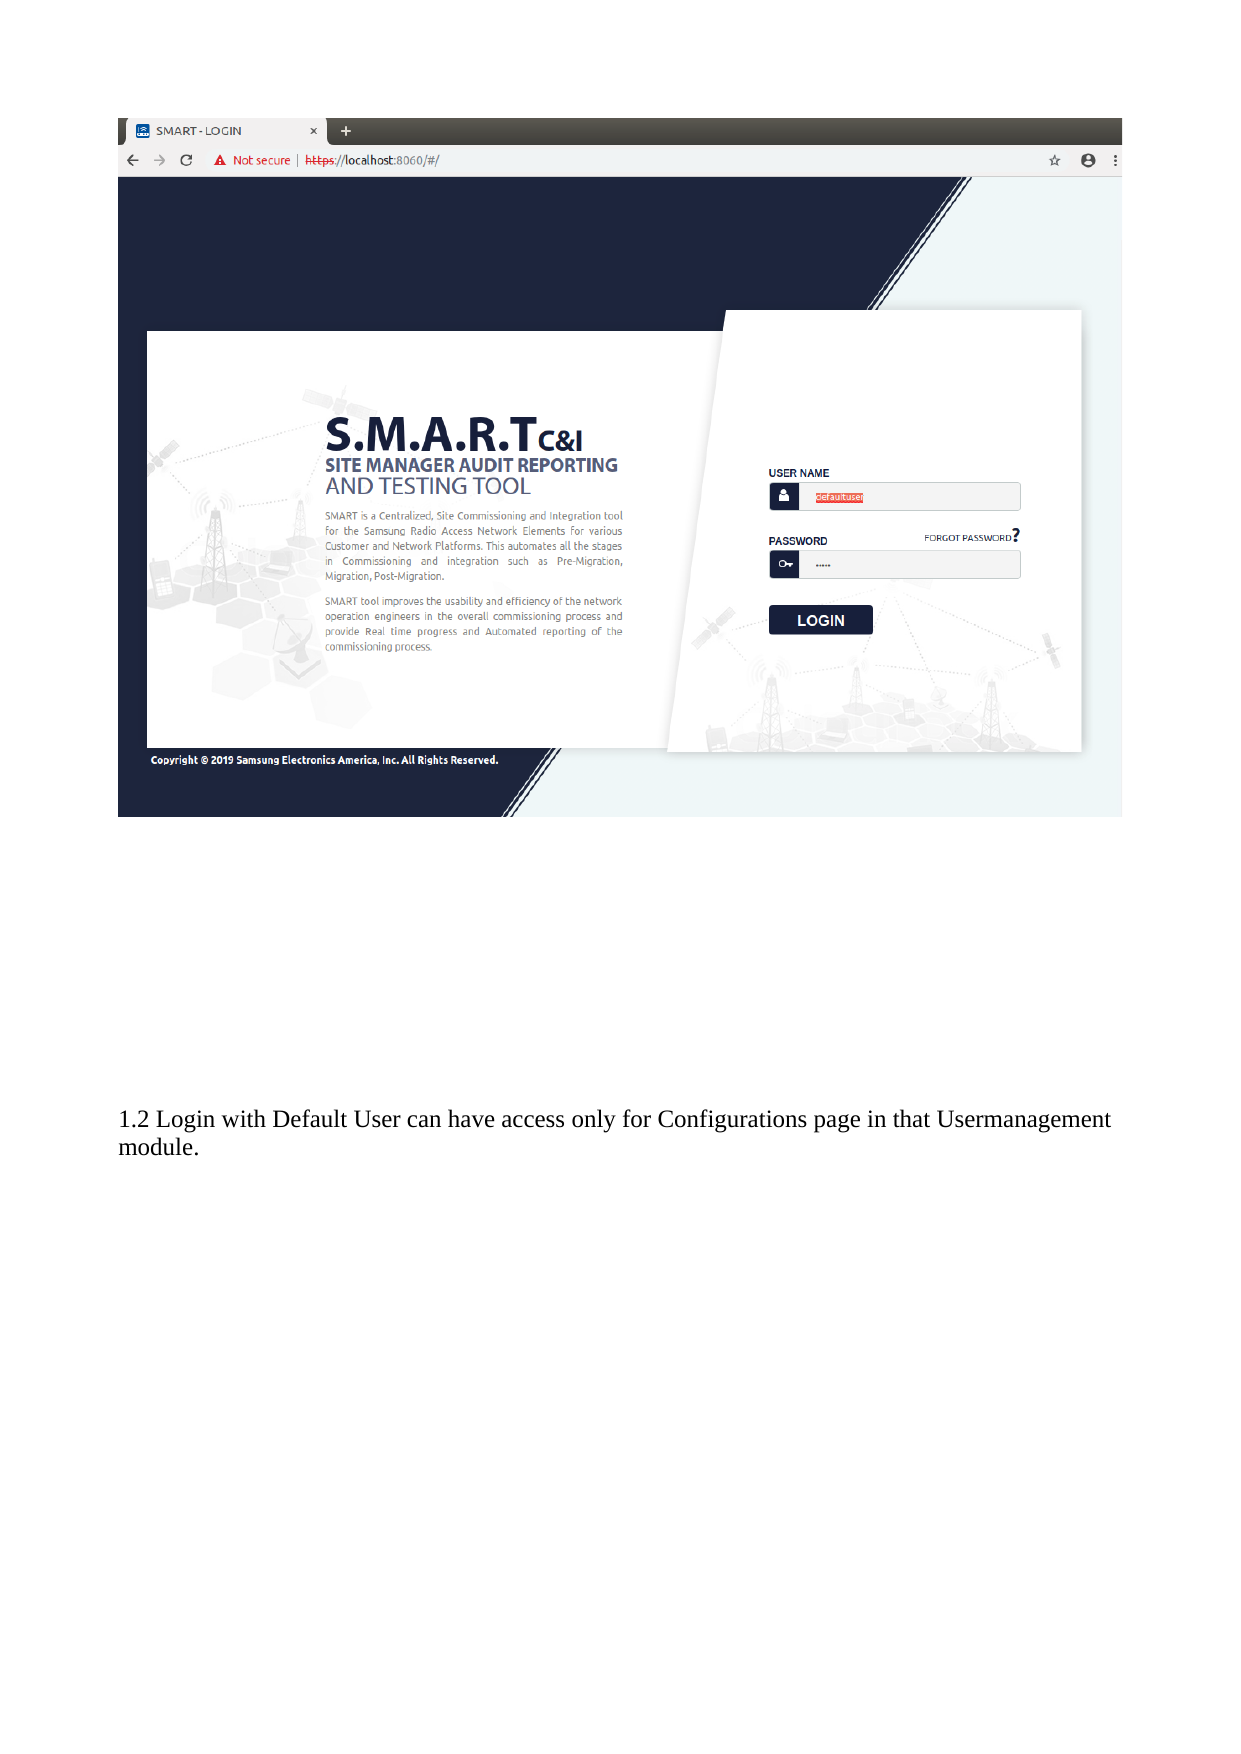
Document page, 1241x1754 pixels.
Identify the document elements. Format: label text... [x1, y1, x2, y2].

text 1.2 Login with Default User can have access only for Configurations page in that Usermanagement module. [118, 1104, 1122, 1161]
picture [118, 118, 1123, 817]
